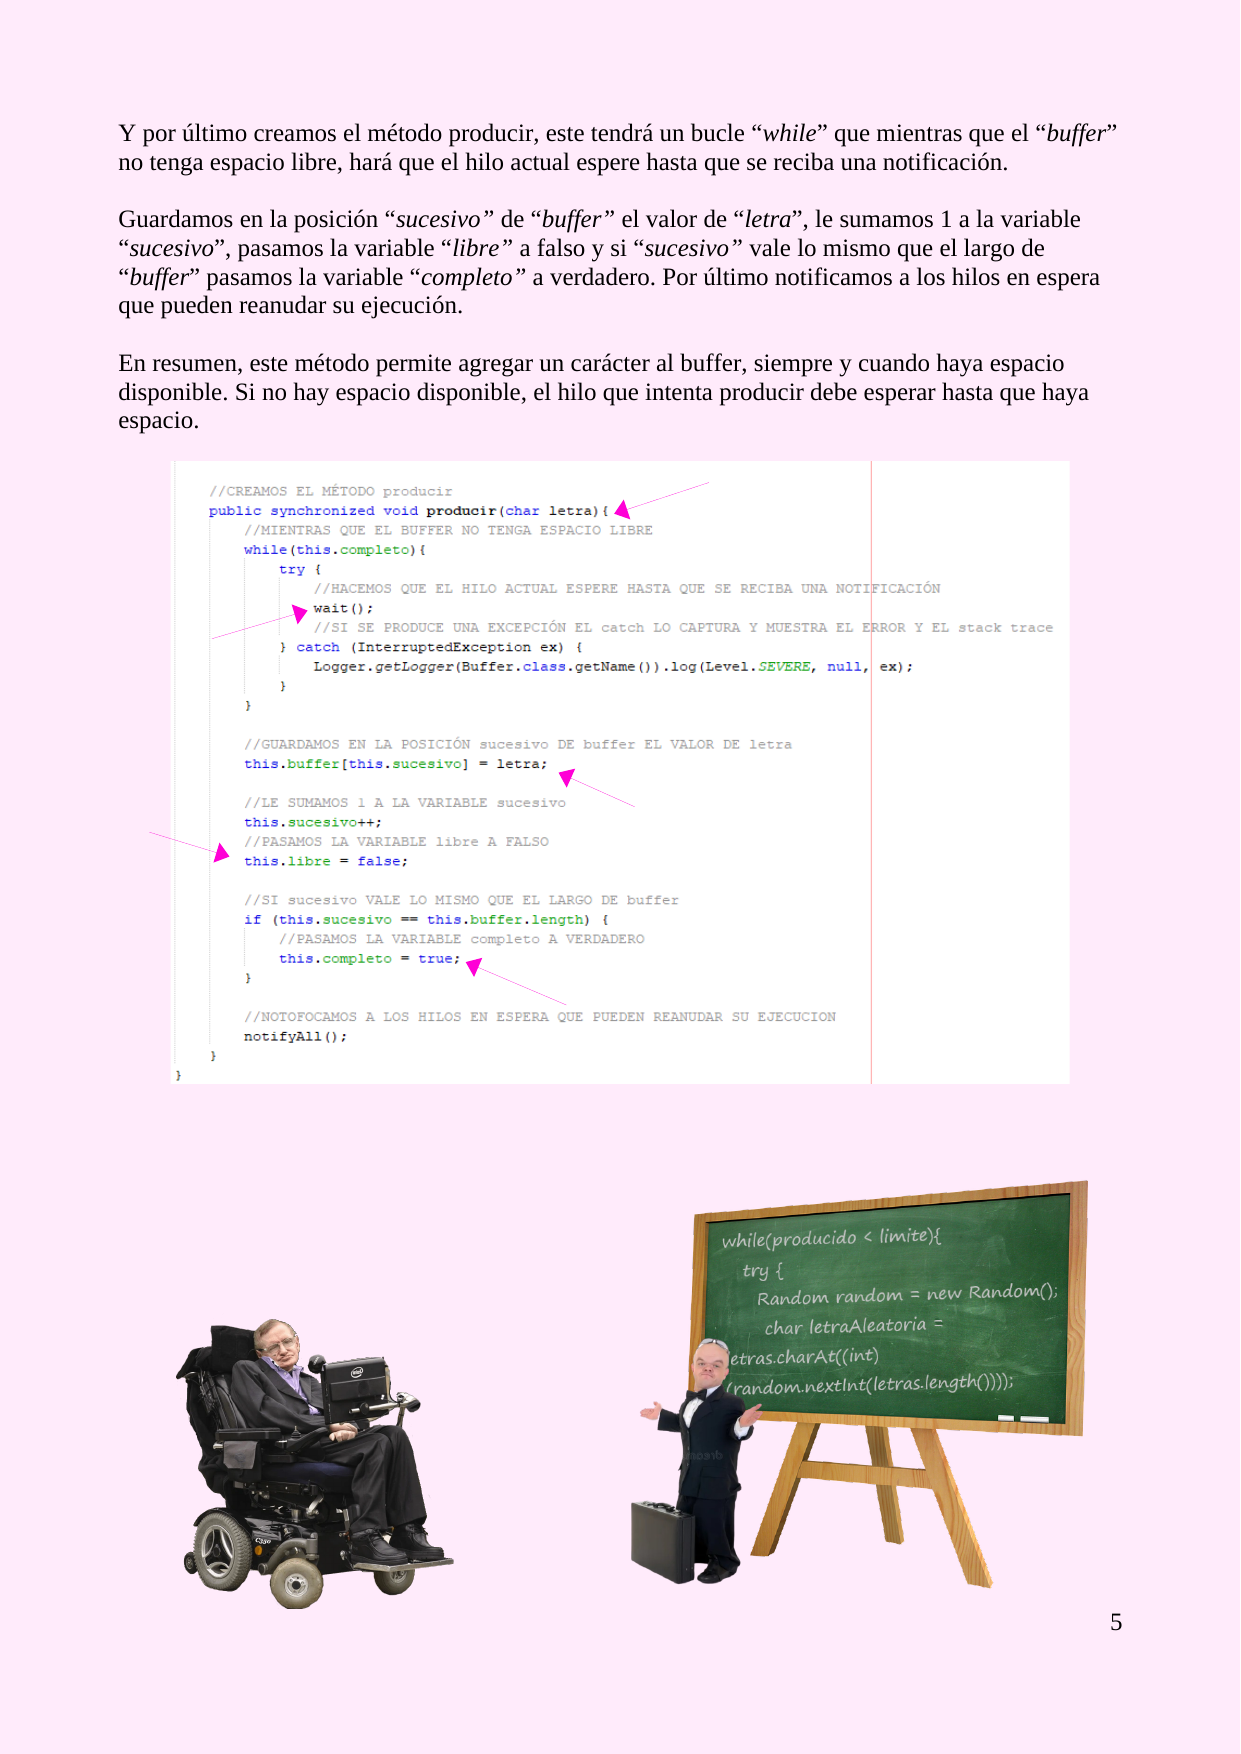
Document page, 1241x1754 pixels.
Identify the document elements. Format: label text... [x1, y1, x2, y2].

picture [577, 1150, 1184, 1605]
picture [133, 1257, 486, 1609]
picture [170, 1080, 1070, 1084]
text En resumen, este método permite agregar un carácter al buffer, siempre y cuando haya espacio disponible. Si no hay espacio disponible, el hilo que intenta producir debe esperar hasta que haya espacio. [118, 348, 1122, 434]
text Y por último creamos el método producir, este tendrá un bucle “while” que mientras que el “buffer” no tenga espacio libre, hará que el hilo actual espere hasta que se reciba una notificación. [118, 118, 1122, 176]
text Guardamos en la posición “sucesivo” de “buffer” el valor de “letra”, le sumamos 1 a la variable “sucesivo”, pasamos la variable “libre” a falso y si “sucesivo” vale lo mismo que el largo de “buffer” pasamos la variable “completo” a verdadero. Por último notificamos a los hilos en espera que pueden reanudar su ejecución. [118, 204, 1122, 319]
